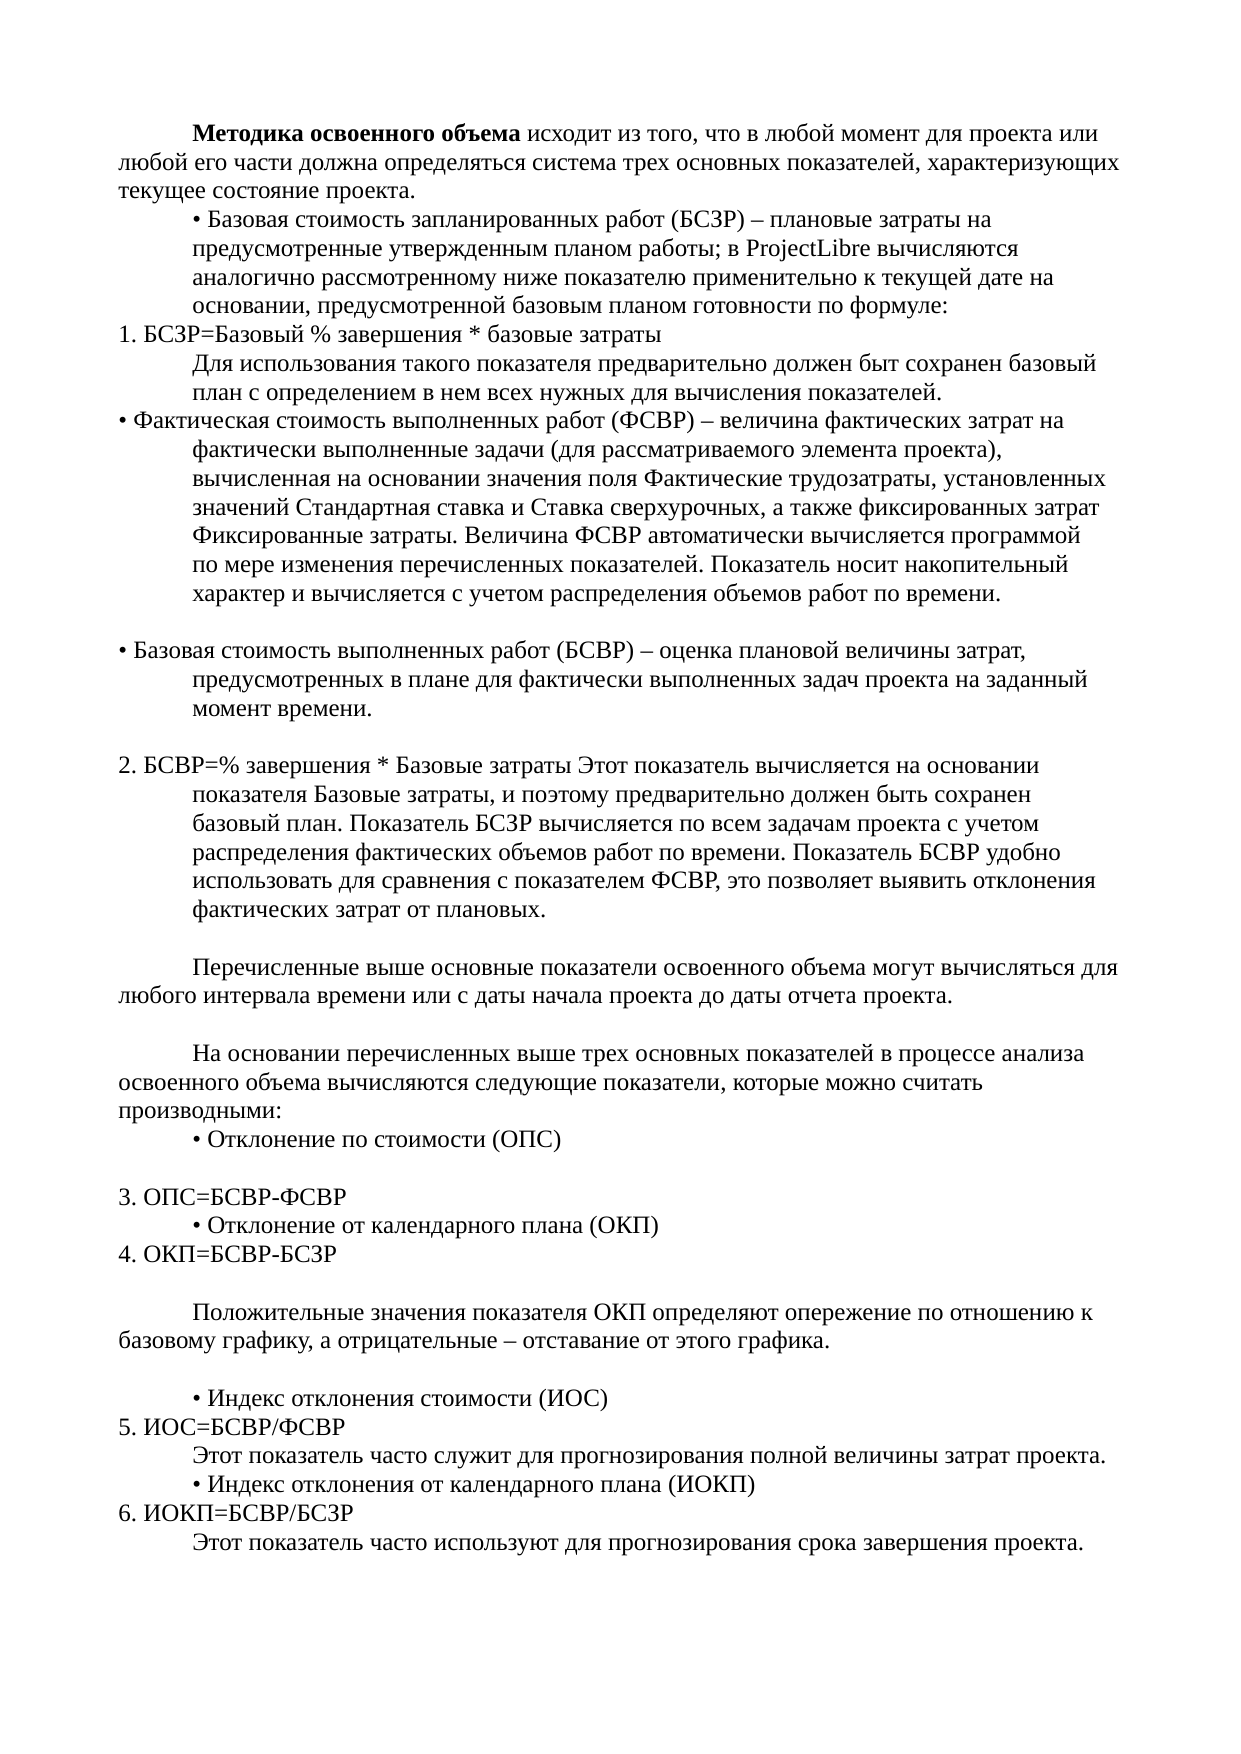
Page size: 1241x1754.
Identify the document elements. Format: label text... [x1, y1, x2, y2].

text • Индекс отклонения стоимости (ИОС) [118, 1383, 1122, 1412]
text 2. БCВР=% завершения * Базовые затраты Этот показатель вычисляется на основании показателя Базовые затраты, и поэтому предварительно должен быть сохранен базовый план. Показатель БСЗР вычисляется по всем задачам проекта с учетом распределения фактических объемов работ по времени. Показатель БСВР удобно использовать для сравнения с показателем ФСВР, это позволяет выявить отклонения фактических затрат от плановых. [118, 751, 1122, 923]
text • Отклонение от календарного плана (ОКП) [118, 1211, 1122, 1239]
text Перечисленные выше основные показатели освоенного объема могут вычисляться для любого интервала времени или с даты начала проекта до даты отчета проекта. [118, 952, 1122, 1009]
text 3. ОПС=БСВР-ФСВР [118, 1182, 1122, 1211]
text Для использования такого показателя предварительно должен быт сохранен базовый план с определением в нем всех нужных для вычисления показателей. [118, 348, 1122, 406]
text • Базовая стоимость выполненных работ (БСВР) – оценка плановой величины затрат, предусмотренных в плане для фактически выполненных задач проекта на заданный момент времени. [118, 636, 1122, 722]
text 6. ИОКП=БСВР/БСЗР [118, 1498, 1122, 1527]
text Положительные значения показателя ОКП определяют опережение по отношению к базовому графику, а отрицательные – отставание от этого графика. [118, 1297, 1122, 1354]
text 5. ИОС=БСВР/ФСВР [118, 1412, 1122, 1441]
text 4. ОКП=БСВР-БСЗР [118, 1239, 1122, 1268]
text Этот показатель часто используют для прогнозирования срока завершения проекта. [118, 1527, 1122, 1556]
text Методика освоенного объема исходит из того, что в любой момент для проекта или любой его части должна определяться система трех основных показателей, характеризующих текущее состояние проекта. [118, 118, 1122, 204]
text • Индекс отклонения от календарного плана (ИОКП) [118, 1469, 1122, 1498]
text по мере изменения перечисленных показателей. Показатель носит накопительный характер и вычисляется с учетом распределения объемов работ по времени. [118, 549, 1122, 607]
text • Отклонение по стоимости (ОПС) [118, 1124, 1122, 1153]
text Этот показатель часто служит для прогнозирования полной величины затрат проекта. [118, 1441, 1122, 1469]
text 1. БСЗР=Базовый % завершения * базовые затраты [118, 319, 1122, 348]
text • Фактическая стоимость выполненных работ (ФСВР) – величина фактических затрат на фактически выполненные задачи (для рассматриваемого элемента проекта), вычисленная на основании значения поля Фактические трудозатраты, установленных значений Стандартная ставка и Ставка сверхурочных, а также фиксированных затрат Фиксированные затраты. Величина ФСВР автоматически вычисляется программой [118, 406, 1122, 549]
text • Базовая стоимость запланированных работ (БСЗР) – плановые затраты на предусмотренные утвержденным планом работы; в ProjectLibre вычисляются аналогично рассмотренному ниже показателю применительно к текущей дате на основании, предусмотренной базовым планом готовности по формуле: [118, 204, 1122, 319]
text На основании перечисленных выше трех основных показателей в процессе анализа освоенного объема вычисляются следующие показатели, которые можно считать производными: [118, 1038, 1122, 1124]
